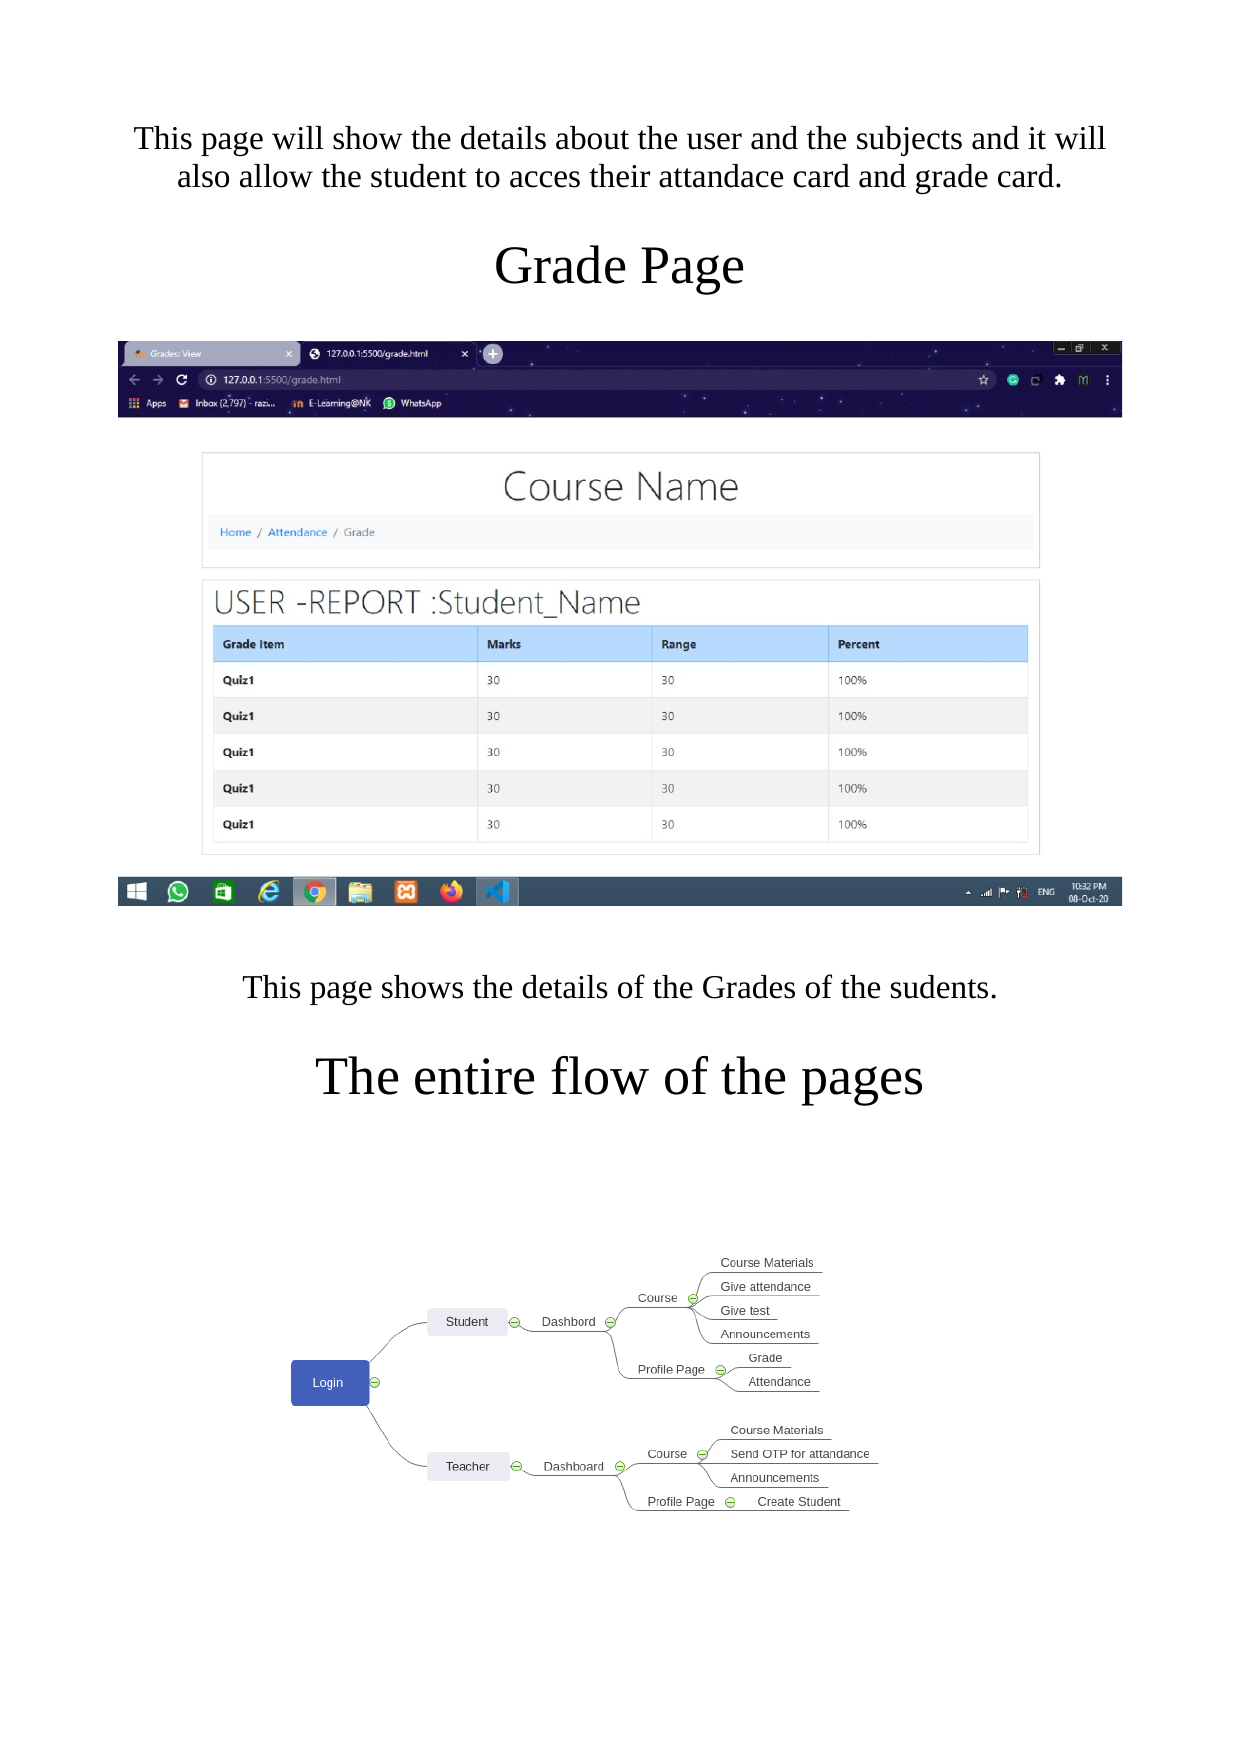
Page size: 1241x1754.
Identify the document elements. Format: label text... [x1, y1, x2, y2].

text The entire flow of the pages [118, 1044, 1122, 1106]
text This page will show the details about the user and the subjects and it will also allow the student to acces their attandace card and grade card. [118, 118, 1122, 195]
text Grade Page [118, 233, 1122, 295]
text This page shows the details of the Grades of the sudents. [118, 967, 1122, 1006]
picture [118, 341, 1123, 906]
picture [234, 1197, 659, 1571]
